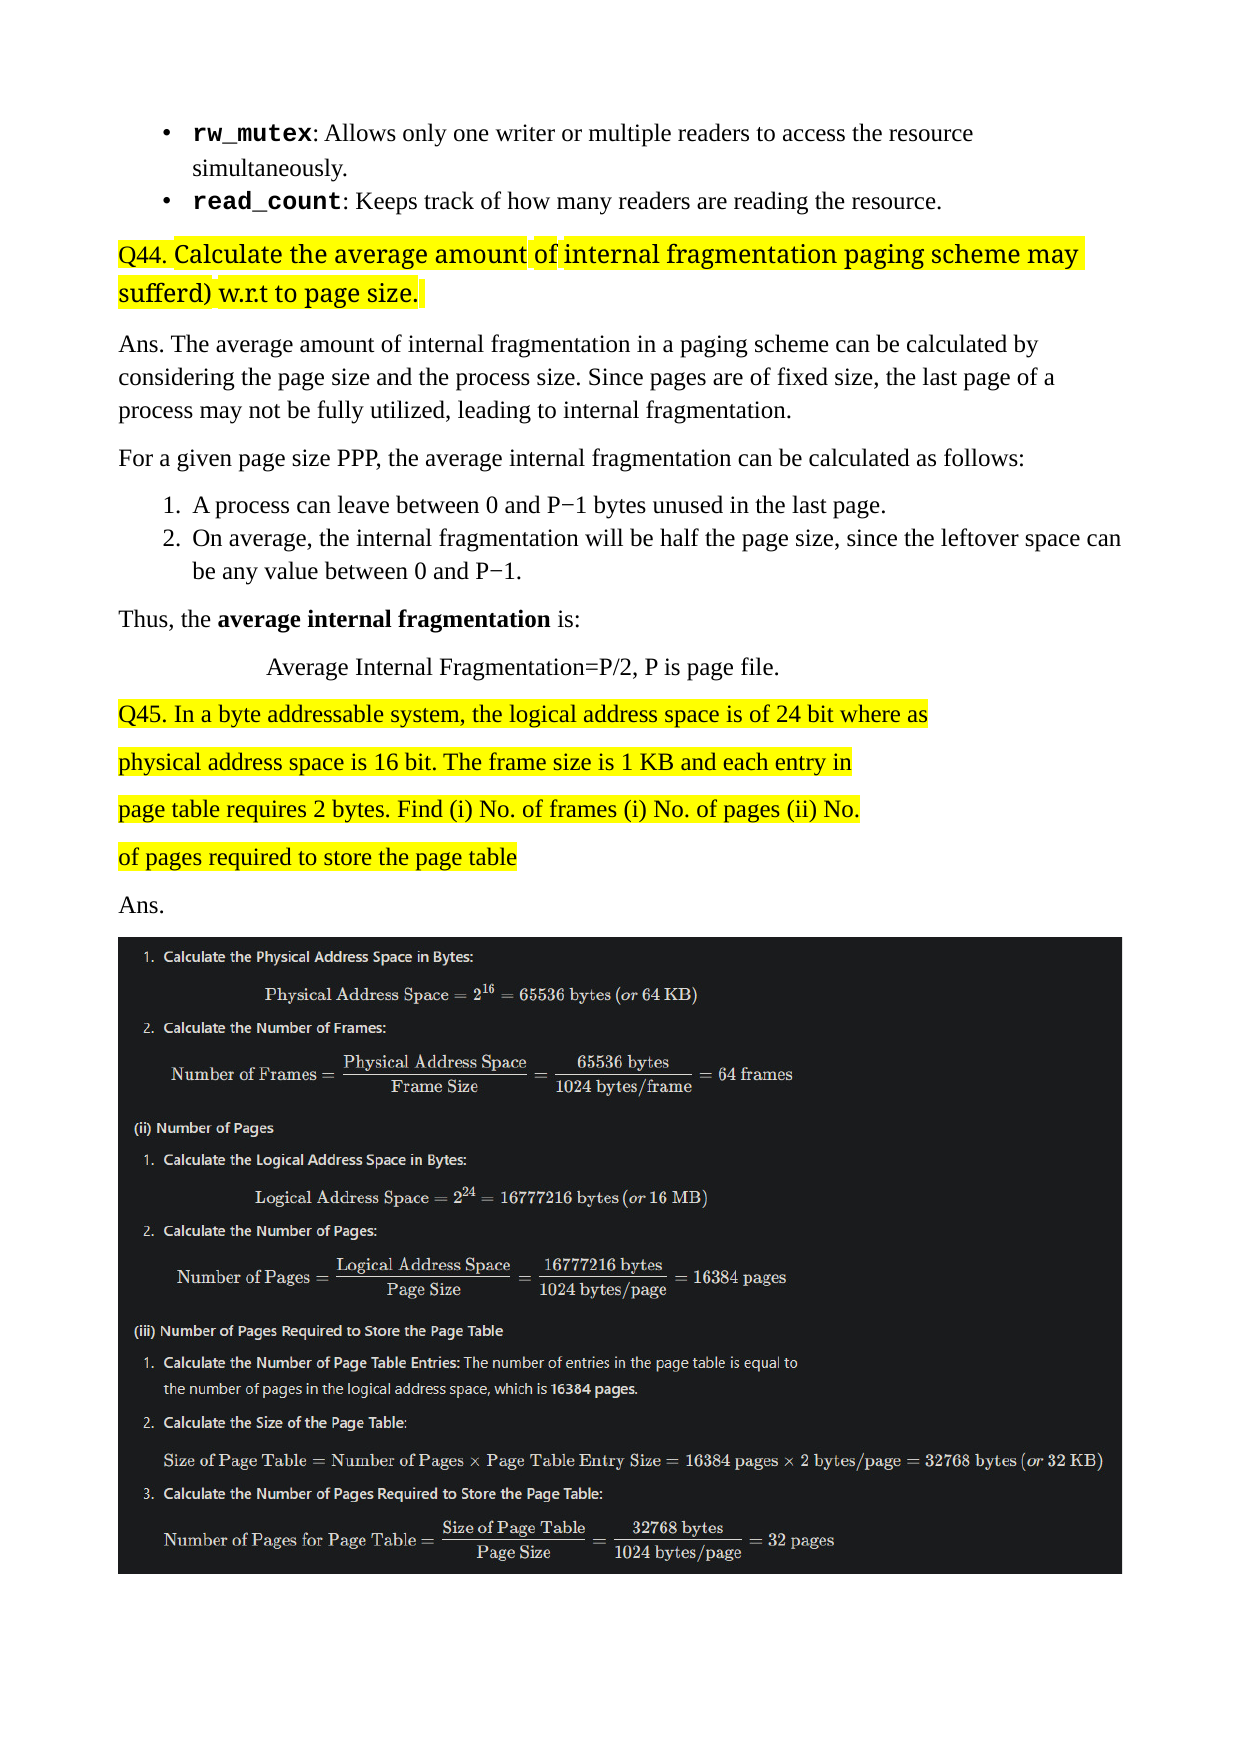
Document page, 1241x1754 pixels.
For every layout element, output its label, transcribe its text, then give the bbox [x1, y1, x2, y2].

text Ans. The average amount of internal fragmentation in a paging scheme can be calculated by considering the page size and the process size. Since pages are of fixed size, the last page of a process may not be fully utilized, leading to internal fragmentation. [118, 329, 1122, 424]
text Ans. [118, 890, 1122, 918]
list A process can leave between 0 and P−1 bytes unused in the last page. [162, 490, 1122, 519]
text Thus, the average internal fragmentation is: [118, 604, 1122, 633]
text For a given page size PPP, the average internal fragmentation can be calculated as follows: [118, 443, 1122, 472]
text Q45. In a byte addressable system, the logical address space is of 24 bit where as [118, 699, 1122, 728]
list On average, the internal fragmentation will be half the page size, since the leftover space can be any value between 0 and P−1. [162, 523, 1122, 585]
text Q44. Calculate the average amount of internal fragmentation paging scheme may sufferd) w.r.t to page size. [118, 236, 1122, 309]
list read_count: Keeps track of how many readers are reading the resource. [162, 186, 1122, 217]
text physical address space is 16 bit. The frame size is 1 KB and each entry in [118, 747, 1122, 776]
list rw_mutex: Allows only one writer or multiple readers to access the resource simultaneously. [162, 118, 1122, 182]
text page table requires 2 bytes. Find (i) No. of frames (i) No. of pages (ii) No. [118, 794, 1122, 823]
text Average Internal Fragmentation=P/2, P is page file. [118, 652, 1122, 680]
text of pages required to store the page table [118, 842, 1122, 871]
picture [118, 937, 1123, 1574]
